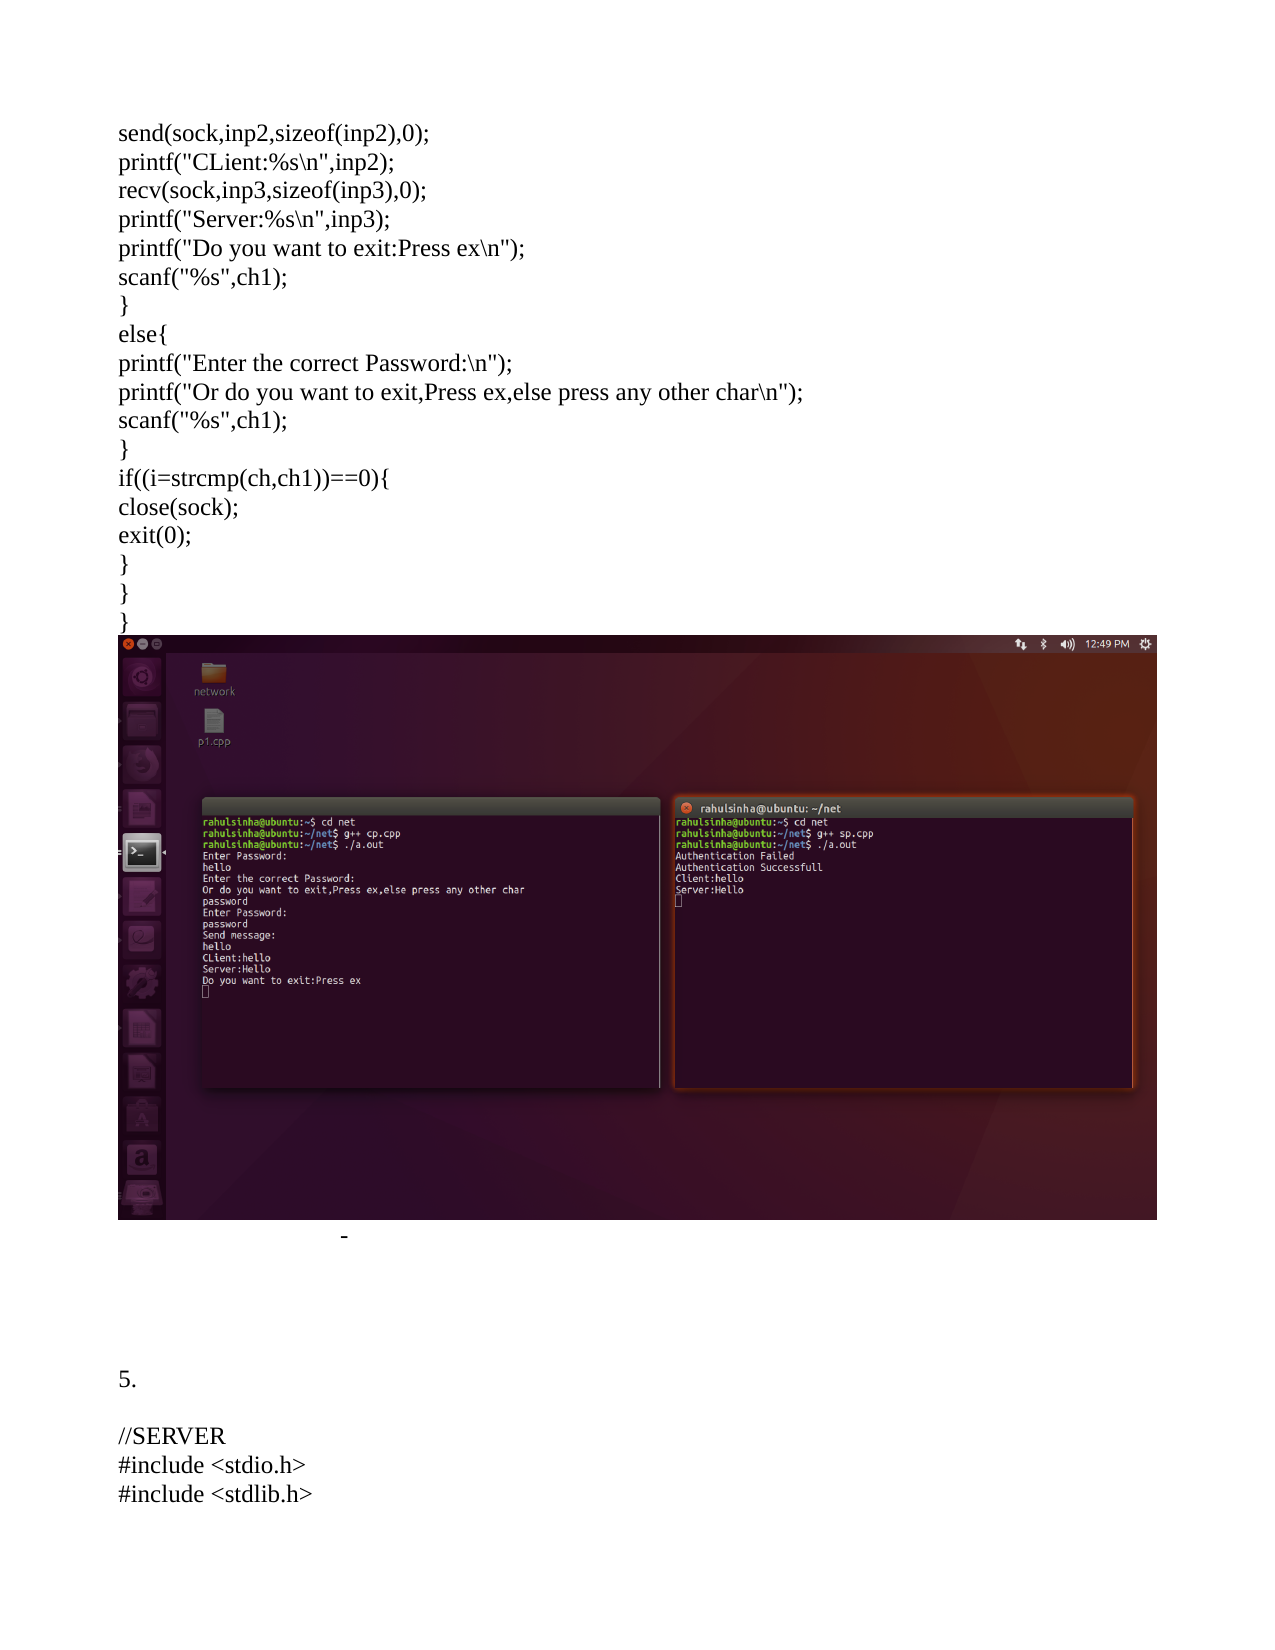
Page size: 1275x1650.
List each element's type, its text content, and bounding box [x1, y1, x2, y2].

text #include <stdio.h> [118, 1450, 1157, 1479]
text else{ [118, 319, 1157, 348]
text } [118, 434, 1157, 463]
text printf("CLient:%s\n",inp2); [118, 147, 1157, 176]
text printf("Or do you want to exit,Press ex,else press any other char\n"); [118, 377, 1157, 406]
text send(sock,inp2,sizeof(inp2),0); [118, 118, 1157, 147]
text - [118, 1220, 1157, 1249]
text } [118, 291, 1157, 319]
text printf("Enter the correct Password:\n"); [118, 348, 1157, 377]
text } [118, 607, 1157, 635]
text //SERVER [118, 1421, 1157, 1450]
text recv(sock,inp3,sizeof(inp3),0); [118, 176, 1157, 204]
text } [118, 549, 1157, 578]
text printf("Server:%s\n",inp3); [118, 204, 1157, 233]
text close(sock); [118, 492, 1157, 521]
text } [118, 578, 1157, 607]
text if((i=strcmp(ch,ch1))==0){ [118, 463, 1157, 492]
text exit(0); [118, 521, 1157, 549]
text scanf("%s",ch1); [118, 406, 1157, 434]
text scanf("%s",ch1); [118, 262, 1157, 291]
text 5. [118, 1364, 1157, 1392]
text #include <stdlib.h> [118, 1479, 1157, 1507]
text printf("Do you want to exit:Press ex\n"); [118, 233, 1157, 262]
picture [118, 635, 1157, 1220]
